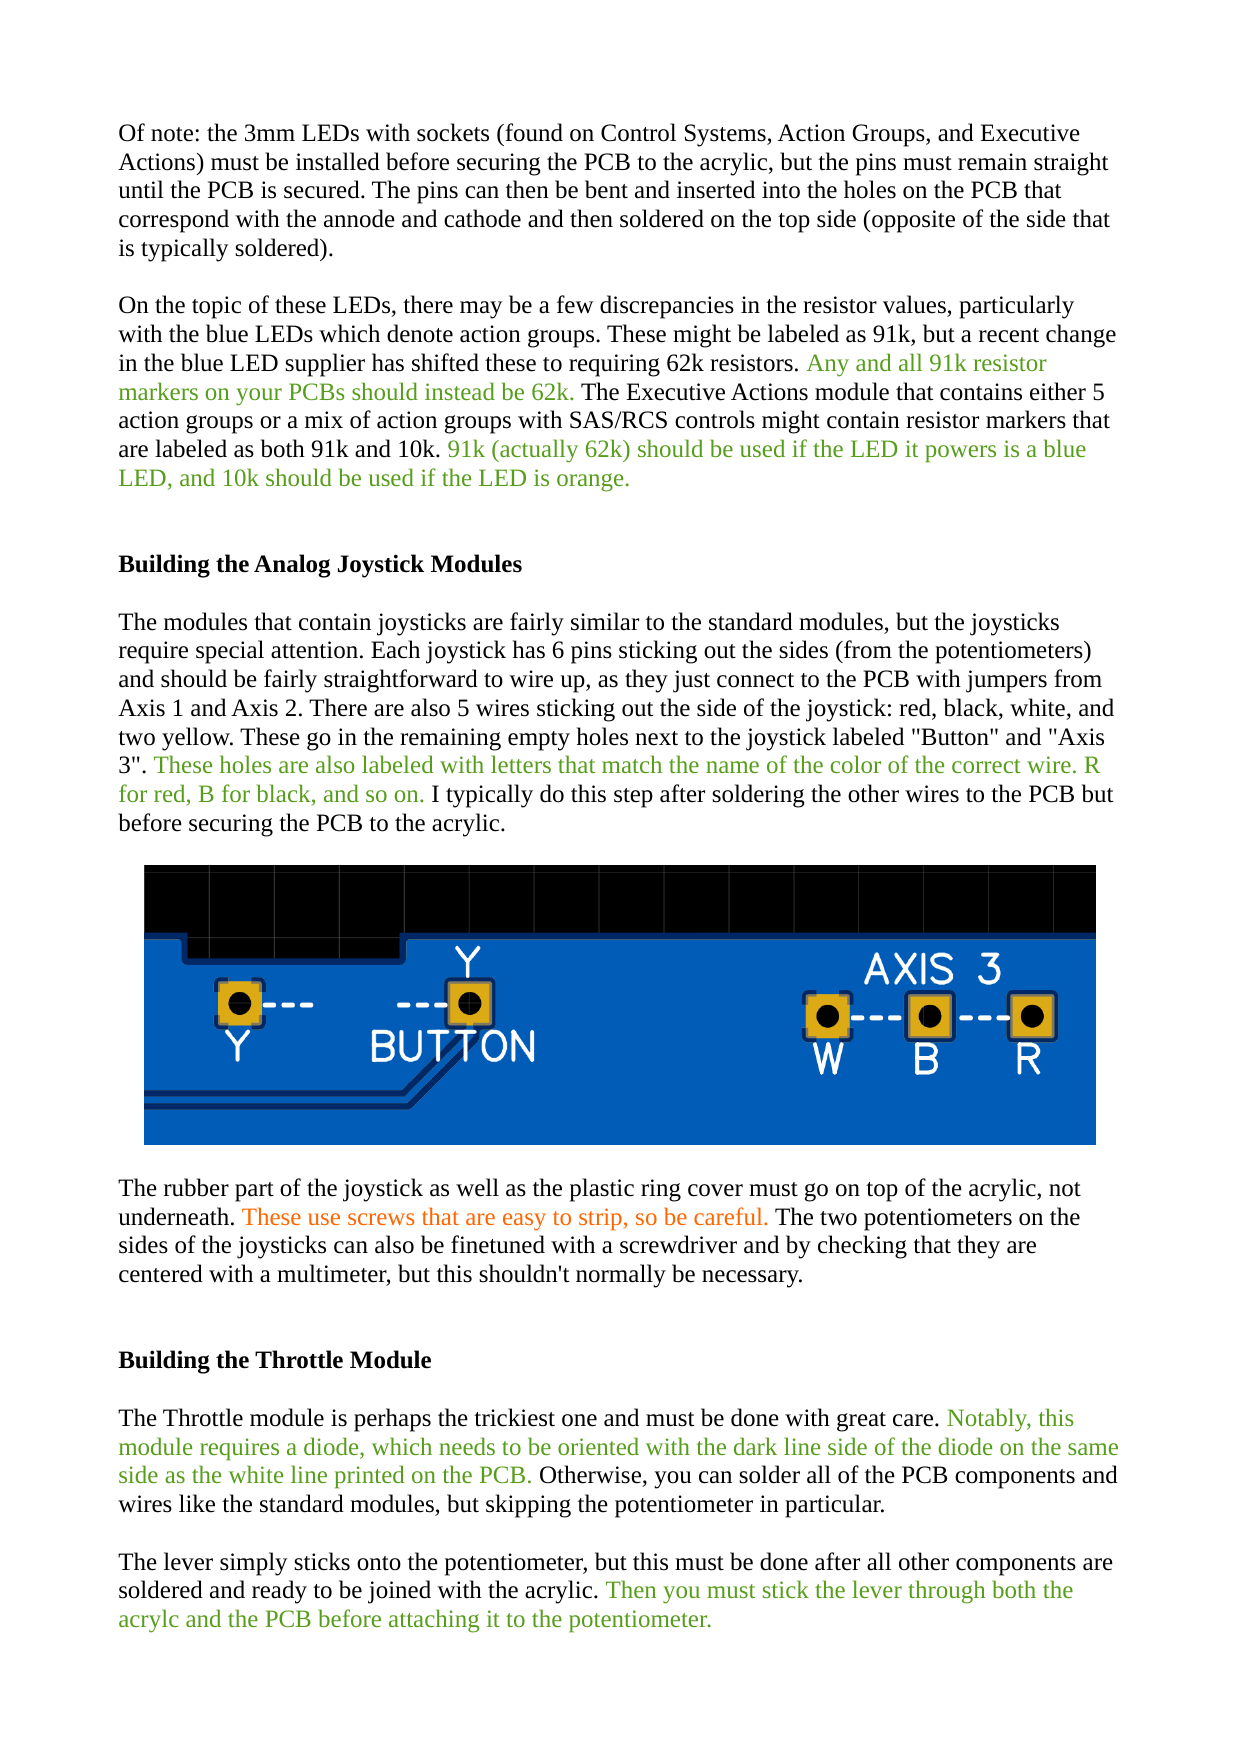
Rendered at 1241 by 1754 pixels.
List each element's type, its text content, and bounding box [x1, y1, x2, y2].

text The modules that contain joysticks are fairly similar to the standard modules, but the joysticks require special attention. Each joystick has 6 pins sticking out the sides (from the potentiometers) and should be fairly straightforward to wire up, as they just connect to the PCB with jumpers from Axis 1 and Axis 2. There are also 5 wires sticking out the side of the joystick: red, black, white, and two yellow. These go in the remaining empty holes next to the joystick labeled "Button" and "Axis 3". These holes are also labeled with letters that match the name of the color of the correct wire. R for red, B for black, and so on. I typically do this step after soldering the other wires to the PCB but before securing the PCB to the acrylic. [118, 607, 1122, 837]
text The lever simply sticks onto the potentiometer, but this must be done after all other components are soldered and ready to be joined with the acrylic. Then you must stick the lever through both the acrylc and the PCB before attaching it to the potentiometer. [118, 1547, 1122, 1633]
text The rubber part of the joystick as well as the plastic ring cover must go on top of the acrylic, not underneath. These use screws that are easy to strip, so be careful. The two potentiometers on the sides of the joysticks can also be finetuned with a screwdriver and by checking that they are centered with a multimeter, but this shouldn't normally be necessary. [118, 1173, 1122, 1288]
text Building the Throttle Module [118, 1345, 1122, 1374]
picture [144, 865, 1096, 1145]
text Of note: the 3mm LEDs with sockets (found on Control Systems, Action Groups, and Executive Actions) must be installed before securing the PCB to the acrylic, but the pins must remain straight until the PCB is secured. The pins can then be bent and inserted into the holes on the PCB that correspond with the annode and cathode and then soldered on the top side (opposite of the side that is typically soldered). [118, 118, 1122, 262]
text On the topic of these LEDs, there may be a few discrepancies in the resistor values, particularly with the blue LEDs which denote action groups. These might be labeled as 91k, but a recent change in the blue LED supplier has shifted these to requiring 62k resistors. Any and all 91k resistor markers on your PCBs should instead be 62k. The Executive Actions module that contains either 5 action groups or a mix of action groups with SAS/RCS controls might contain resistor markers that are labeled as both 91k and 10k. 91k (actually 62k) should be used if the LED it powers is a blue LED, and 10k should be used if the LED is orange. [118, 291, 1122, 492]
text The Throttle module is perhaps the trickiest one and must be done with great care. Notably, this module requires a diode, which needs to be oriented with the dark line side of the diode on the same side as the white line printed on the PCB. Otherwise, you can solder all of the PCB components and wires like the standard modules, but skipping the potentiometer in particular. [118, 1403, 1122, 1518]
text Building the Analog Joystick Modules [118, 549, 1122, 578]
